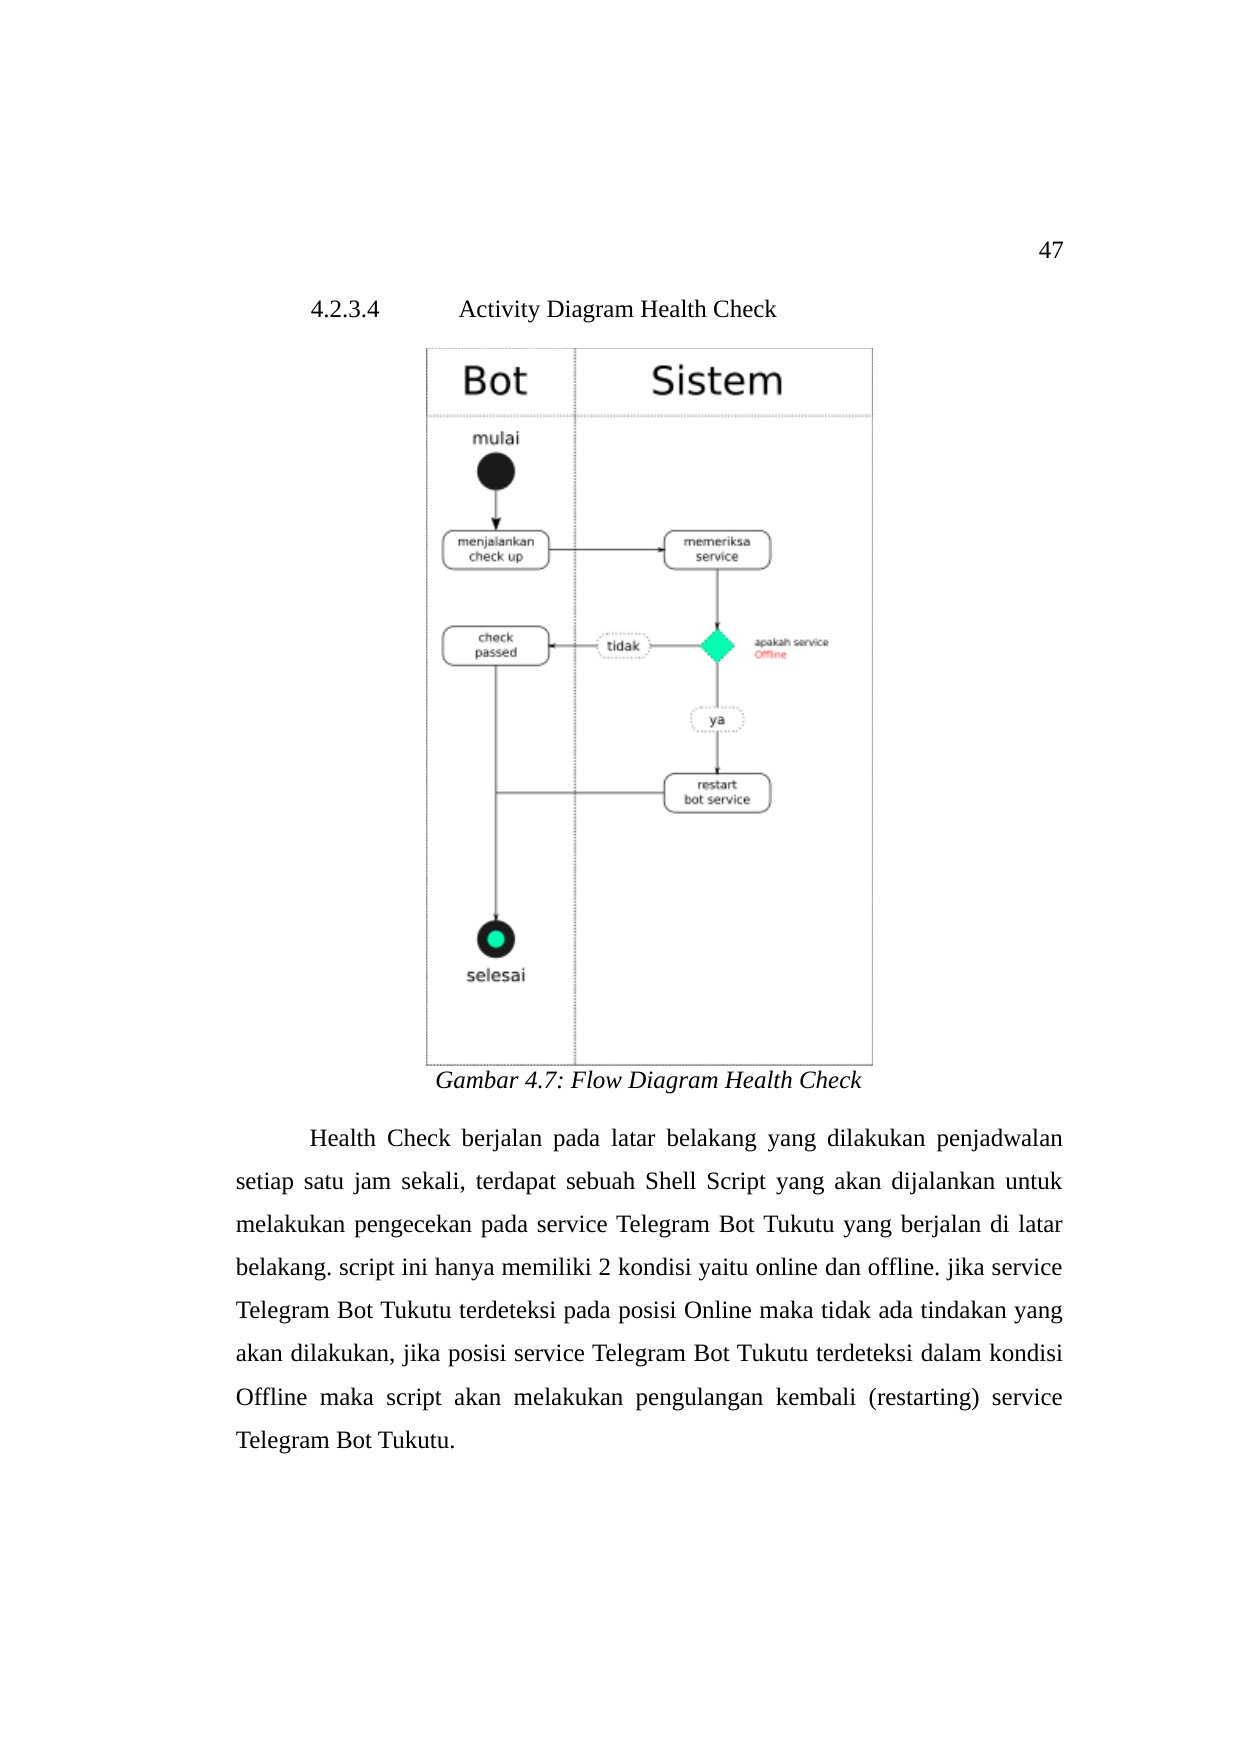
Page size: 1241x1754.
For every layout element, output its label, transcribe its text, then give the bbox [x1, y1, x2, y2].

picture [426, 348, 873, 1066]
text Health Check berjalan pada latar belakang yang dilakukan penjadwalan setiap satu jam sekali, terdapat sebuah Shell Script yang akan dijalankan untuk melakukan pengecekan pada service Telegram Bot Tukutu yang berjalan di latar belakang. script ini hanya memiliki 2 kondisi yaitu online dan offline. jika service Telegram Bot Tukutu terdeteksi pada posisi Online maka tidak ada tindakan yang akan dilakukan, jika posisi service Telegram Bot Tukutu terdeteksi dalam kondisi Offline maka script akan melakukan pengulangan kembali (restarting) service Telegram Bot Tukutu. [236, 1123, 1063, 1453]
subtitle Activity Diagram Health Check [311, 294, 1063, 323]
text Gambar 4.7: Flow Diagram Health Check [426, 1066, 873, 1094]
